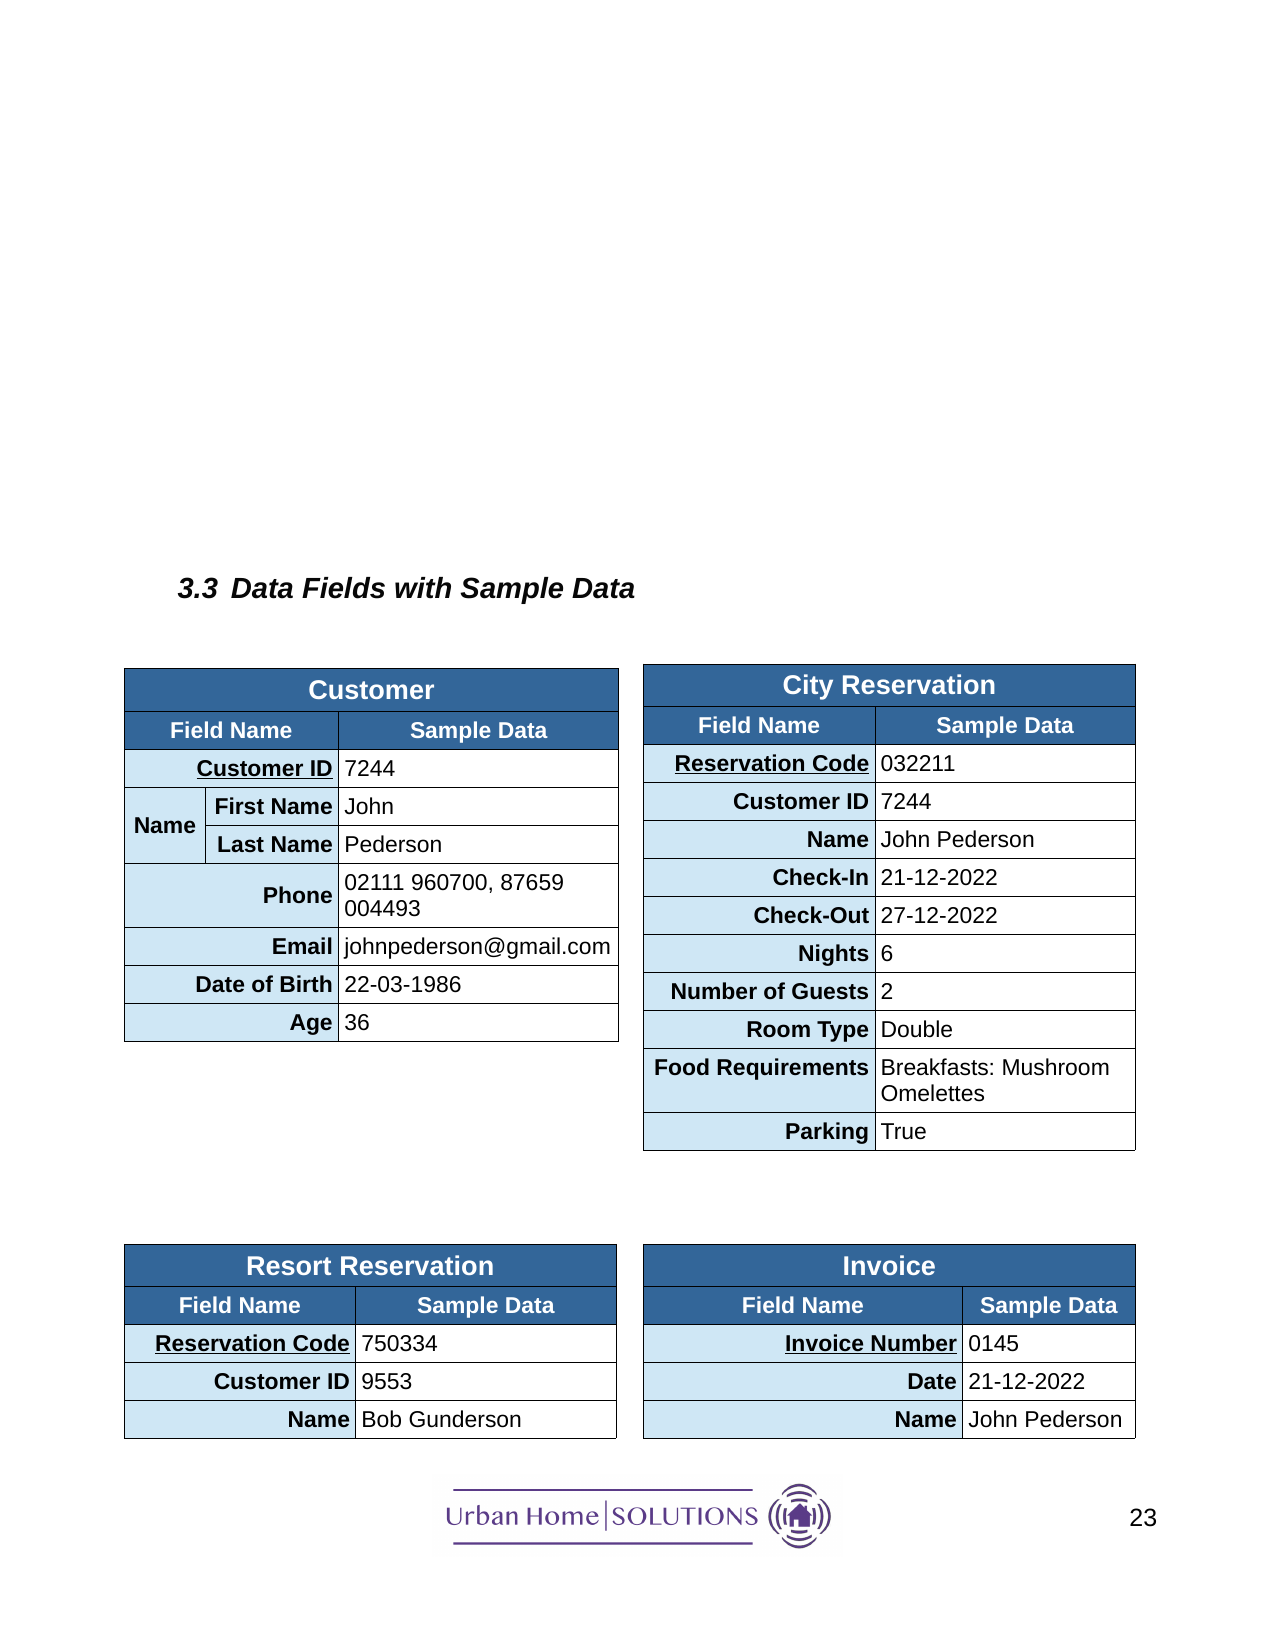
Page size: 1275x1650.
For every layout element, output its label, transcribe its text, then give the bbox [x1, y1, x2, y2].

table_cell 21-12-2022 [876, 859, 1135, 896]
table_cell johnpederson@gmail.com [339, 928, 618, 965]
table_header Customer [125, 669, 618, 711]
table_cell John [339, 788, 618, 825]
list Data Fields with Sample Data [177, 571, 1157, 604]
table_header City Reservation [644, 665, 1135, 706]
table_cell Field Name [125, 712, 338, 749]
table_cell 02111 960700, 87659 004493 [339, 864, 618, 927]
table_cell Check-In [644, 859, 875, 896]
table_cell Field Name [125, 1287, 355, 1324]
picture [432, 1474, 844, 1557]
table_cell Age [125, 1004, 338, 1041]
table_cell 2 [876, 973, 1135, 1010]
table_cell Name [644, 821, 875, 858]
table_cell Email [125, 928, 338, 965]
table_cell Room Type [644, 1011, 875, 1048]
table_cell Food Requirements [644, 1049, 875, 1112]
table_cell Last Name [206, 826, 338, 863]
table_cell Name [125, 788, 205, 863]
table_cell Reservation Code [644, 745, 875, 782]
table_cell Double [876, 1011, 1135, 1048]
table_cell Name [644, 1401, 962, 1438]
table_cell First Name [206, 788, 338, 825]
table_cell Breakfasts: Mushroom Omelettes [876, 1049, 1135, 1112]
table_cell Sample Data [963, 1287, 1135, 1324]
table_cell Sample Data [876, 707, 1135, 744]
table_header [638, 617, 1157, 1197]
table_cell Number of Guests [644, 973, 875, 1010]
table_cell 27-12-2022 [876, 897, 1135, 934]
table_header Invoice [644, 1245, 1135, 1286]
table_cell 032211 [876, 745, 1135, 782]
table_cell Field Name [644, 707, 875, 744]
table_cell Check-Out [644, 897, 875, 934]
table_cell 6 [876, 935, 1135, 972]
table_cell True [876, 1113, 1135, 1150]
table_cell Customer ID [125, 750, 338, 787]
table_cell 22-03-1986 [339, 966, 618, 1003]
table_cell Parking [644, 1113, 875, 1150]
table_cell Invoice Number [644, 1325, 962, 1362]
table_cell John Pederson [963, 1401, 1135, 1438]
table_cell 7244 [876, 783, 1135, 820]
table_cell 21-12-2022 [963, 1363, 1135, 1400]
table_cell 7244 [339, 750, 618, 787]
table_cell Sample Data [339, 712, 618, 749]
table_cell Field Name [644, 1287, 962, 1324]
table_cell [638, 1197, 1157, 1444]
table_cell Customer ID [644, 783, 875, 820]
table_header [118, 617, 637, 1197]
table_cell Pederson [339, 826, 618, 863]
table_cell John Pederson [876, 821, 1135, 858]
table_header Resort Reservation [125, 1245, 616, 1286]
table_cell Date of Birth [125, 966, 338, 1003]
table_cell Phone [125, 864, 338, 927]
table_cell Name [125, 1401, 355, 1438]
table_cell Date [644, 1363, 962, 1400]
table_cell 36 [339, 1004, 618, 1041]
table_cell Reservation Code [125, 1325, 355, 1362]
table_cell Bob Gunderson [356, 1401, 616, 1438]
table_cell Nights [644, 935, 875, 972]
table_cell 750334 [356, 1325, 616, 1362]
table_cell 0145 [963, 1325, 1135, 1362]
table_cell Sample Data [356, 1287, 616, 1324]
table_cell Customer ID [125, 1363, 355, 1400]
table_cell 9553 [356, 1363, 616, 1400]
table_cell [118, 1197, 637, 1444]
